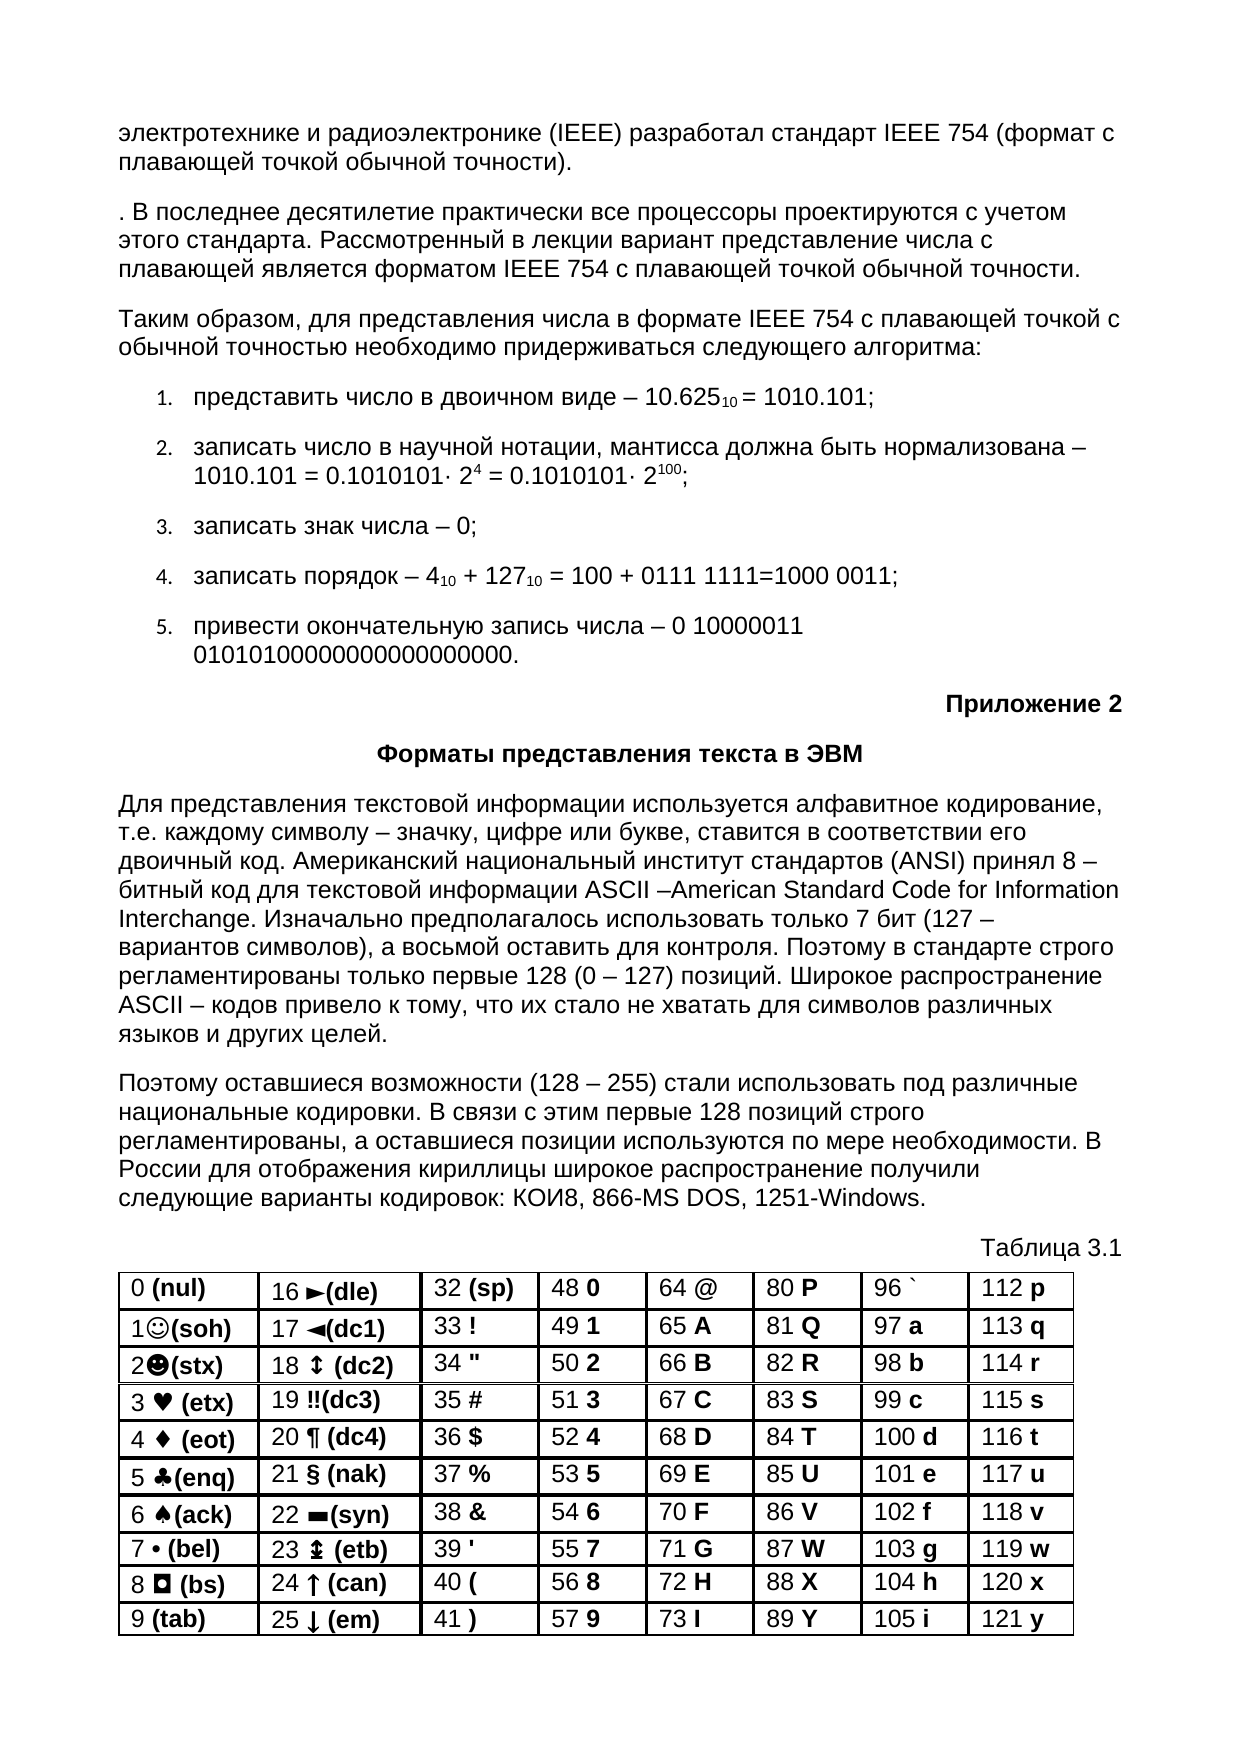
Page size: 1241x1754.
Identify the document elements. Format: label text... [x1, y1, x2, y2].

table_header 112 p [970, 1273, 1073, 1308]
table_cell 2☻(stx) [120, 1348, 257, 1382]
table_cell 40 ( [423, 1567, 537, 1601]
table_cell 73 I [648, 1604, 752, 1634]
table_cell 120 x [970, 1567, 1073, 1601]
table_cell 35 # [423, 1385, 537, 1419]
table_cell 118 v [970, 1497, 1073, 1531]
text Поэтому оставшиеся возможности (128 – 255) стали использовать под различные национальные кодировки. В связи с этим первые 128 позиций строго регламентированы, а оставшиеся позиции используются по мере необходимости. В России для отображения кириллицы широкое распространение получили следующие варианты кодировок: КОИ8, 866-MS DOS, 1251-Windows. [118, 1068, 1122, 1212]
table_cell 98 b [863, 1348, 967, 1382]
table_cell 52 4 [540, 1422, 645, 1456]
table_cell 70 F [648, 1497, 752, 1531]
table_cell 51 3 [540, 1385, 645, 1419]
text Для представления текстовой информации используется алфавитное кодирование, т.е. каждому символу – значку, цифре или букве, ставится в соответствии его двоичный код. Американский национальный институт стандартов (ANSI) принял 8 – битный код для текстовой информации ASCII –American Standard Code for Information Interchange. Изначально предполагалось использовать только 7 бит (127 – вариантов символов), а восьмой оставить для контроля. Поэтому в стандарте строго регламентированы только первые 128 (0 – 127) позиций. Широкое распространение ASCII – кодов привело к тому, что их стало не хватать для символов различных языков и других целей. [118, 788, 1122, 1047]
table_cell 21 § (nak) [260, 1460, 419, 1493]
table_cell 89 Y [755, 1604, 860, 1634]
table_cell 86 V [755, 1497, 860, 1531]
table_cell 81 Q [755, 1311, 860, 1345]
table_cell 24 ↑ (can) [260, 1567, 419, 1601]
table_header 48 0 [540, 1273, 645, 1308]
text электротехнике и радиоэлектронике (IEEE) разработал стандарт IEEE 754 (формат с плавающей точкой обычной точности). [118, 118, 1122, 176]
table_cell 100 d [863, 1422, 967, 1456]
table_cell 115 s [970, 1385, 1073, 1419]
table_cell 104 h [863, 1567, 967, 1601]
table_cell 72 H [648, 1567, 752, 1601]
table_header 32 (sp) [423, 1273, 537, 1308]
table_header 0 (nul) [120, 1273, 257, 1308]
table_cell 17 ◄(dc1) [260, 1311, 419, 1345]
table_cell 25 ↓ (em) [260, 1604, 419, 1634]
table_cell 87 W [755, 1534, 860, 1564]
table_cell 66 B [648, 1348, 752, 1382]
table_cell 9 (tab) [120, 1604, 257, 1634]
table_cell 84 T [755, 1422, 860, 1456]
table_cell 69 E [648, 1460, 752, 1493]
table_cell 116 t [970, 1422, 1073, 1456]
table_cell 5 ♣(enq) [120, 1460, 257, 1493]
table_cell 114 r [970, 1348, 1073, 1382]
table_cell 18 ↕ (dc2) [260, 1348, 419, 1382]
table_cell 82 R [755, 1348, 860, 1382]
table_cell 117 u [970, 1460, 1073, 1493]
table_cell 121 y [970, 1604, 1073, 1634]
table_cell 7 • (bel) [120, 1534, 257, 1564]
table_cell 57 9 [540, 1604, 645, 1634]
text Приложение 2 [118, 689, 1122, 718]
table_cell 39 ' [423, 1534, 537, 1564]
table_header 80 P [755, 1273, 860, 1308]
text . В последнее десятилетие практически все процессоры проектируются с учетом этого стандарта. Рассмотренный в лекции вариант представление числа с плавающей является форматом IEEE 754 с плавающей точкой обычной точности. [118, 196, 1122, 283]
table_cell 83 S [755, 1385, 860, 1419]
table_cell 19 ‼(dc3) [260, 1385, 419, 1419]
table_cell 119 w [970, 1534, 1073, 1564]
list записать порядок – 410 + 12710 = 100 + 0111 1111=1000 0011; [156, 561, 1122, 590]
table_cell 85 U [755, 1460, 860, 1493]
table_cell 8 ◘ (bs) [120, 1567, 257, 1601]
table_cell 50 2 [540, 1348, 645, 1382]
table_cell 1☺(soh) [120, 1311, 257, 1345]
table_cell 34 " [423, 1348, 537, 1382]
list привести окончательную запись числа – 0 10000011 01010100000000000000000. [156, 611, 1122, 668]
table_cell 54 6 [540, 1497, 645, 1531]
table_header 64 @ [648, 1273, 752, 1308]
table_cell 37 % [423, 1460, 537, 1493]
table_cell 113 q [970, 1311, 1073, 1345]
table_cell 102 f [863, 1497, 967, 1531]
table_cell 33 ! [423, 1311, 537, 1345]
table_cell 65 A [648, 1311, 752, 1345]
table_cell 23 ↨ (etb) [260, 1534, 419, 1564]
table_cell 71 G [648, 1534, 752, 1564]
table_header 16 ►(dle) [260, 1273, 419, 1308]
text Форматы представления текста в ЭВМ [118, 739, 1122, 768]
table_cell 67 C [648, 1385, 752, 1419]
table_cell 22 ▬(syn) [260, 1497, 419, 1531]
text Таблица 3.1 [118, 1233, 1122, 1261]
table_cell 97 a [863, 1311, 967, 1345]
text Таким образом, для представления числа в формате IEEE 754 с плавающей точкой с обычной точностью необходимо придерживаться следующего алгоритма: [118, 303, 1122, 361]
table_cell 56 8 [540, 1567, 645, 1601]
list записать знак числа – 0; [156, 511, 1122, 540]
table_cell 6 ♠(ack) [120, 1497, 257, 1531]
table_cell 99 c [863, 1385, 967, 1419]
table_cell 20 ¶ (dc4) [260, 1422, 419, 1456]
table_cell 49 1 [540, 1311, 645, 1345]
list записать число в научной нотации, мантисса должна быть нормализована – 1010.101 = 0.1010101· 24 = 0.1010101· 2100; [156, 432, 1122, 490]
table_cell 38 & [423, 1497, 537, 1531]
table_cell 105 i [863, 1604, 967, 1634]
list представить число в двоичном виде – 10.62510 = 1010.101; [156, 382, 1122, 411]
table_cell 36 $ [423, 1422, 537, 1456]
table_cell 101 e [863, 1460, 967, 1493]
table_header 96 ` [863, 1273, 967, 1308]
table_cell 103 g [863, 1534, 967, 1564]
table_cell 3 ♥ (etx) [120, 1385, 257, 1419]
table_cell 68 D [648, 1422, 752, 1456]
table_cell 4 ♦ (eot) [120, 1422, 257, 1456]
table_cell 41 ) [423, 1604, 537, 1634]
table_cell 55 7 [540, 1534, 645, 1564]
table_cell 88 X [755, 1567, 860, 1601]
table_cell 53 5 [540, 1460, 645, 1493]
